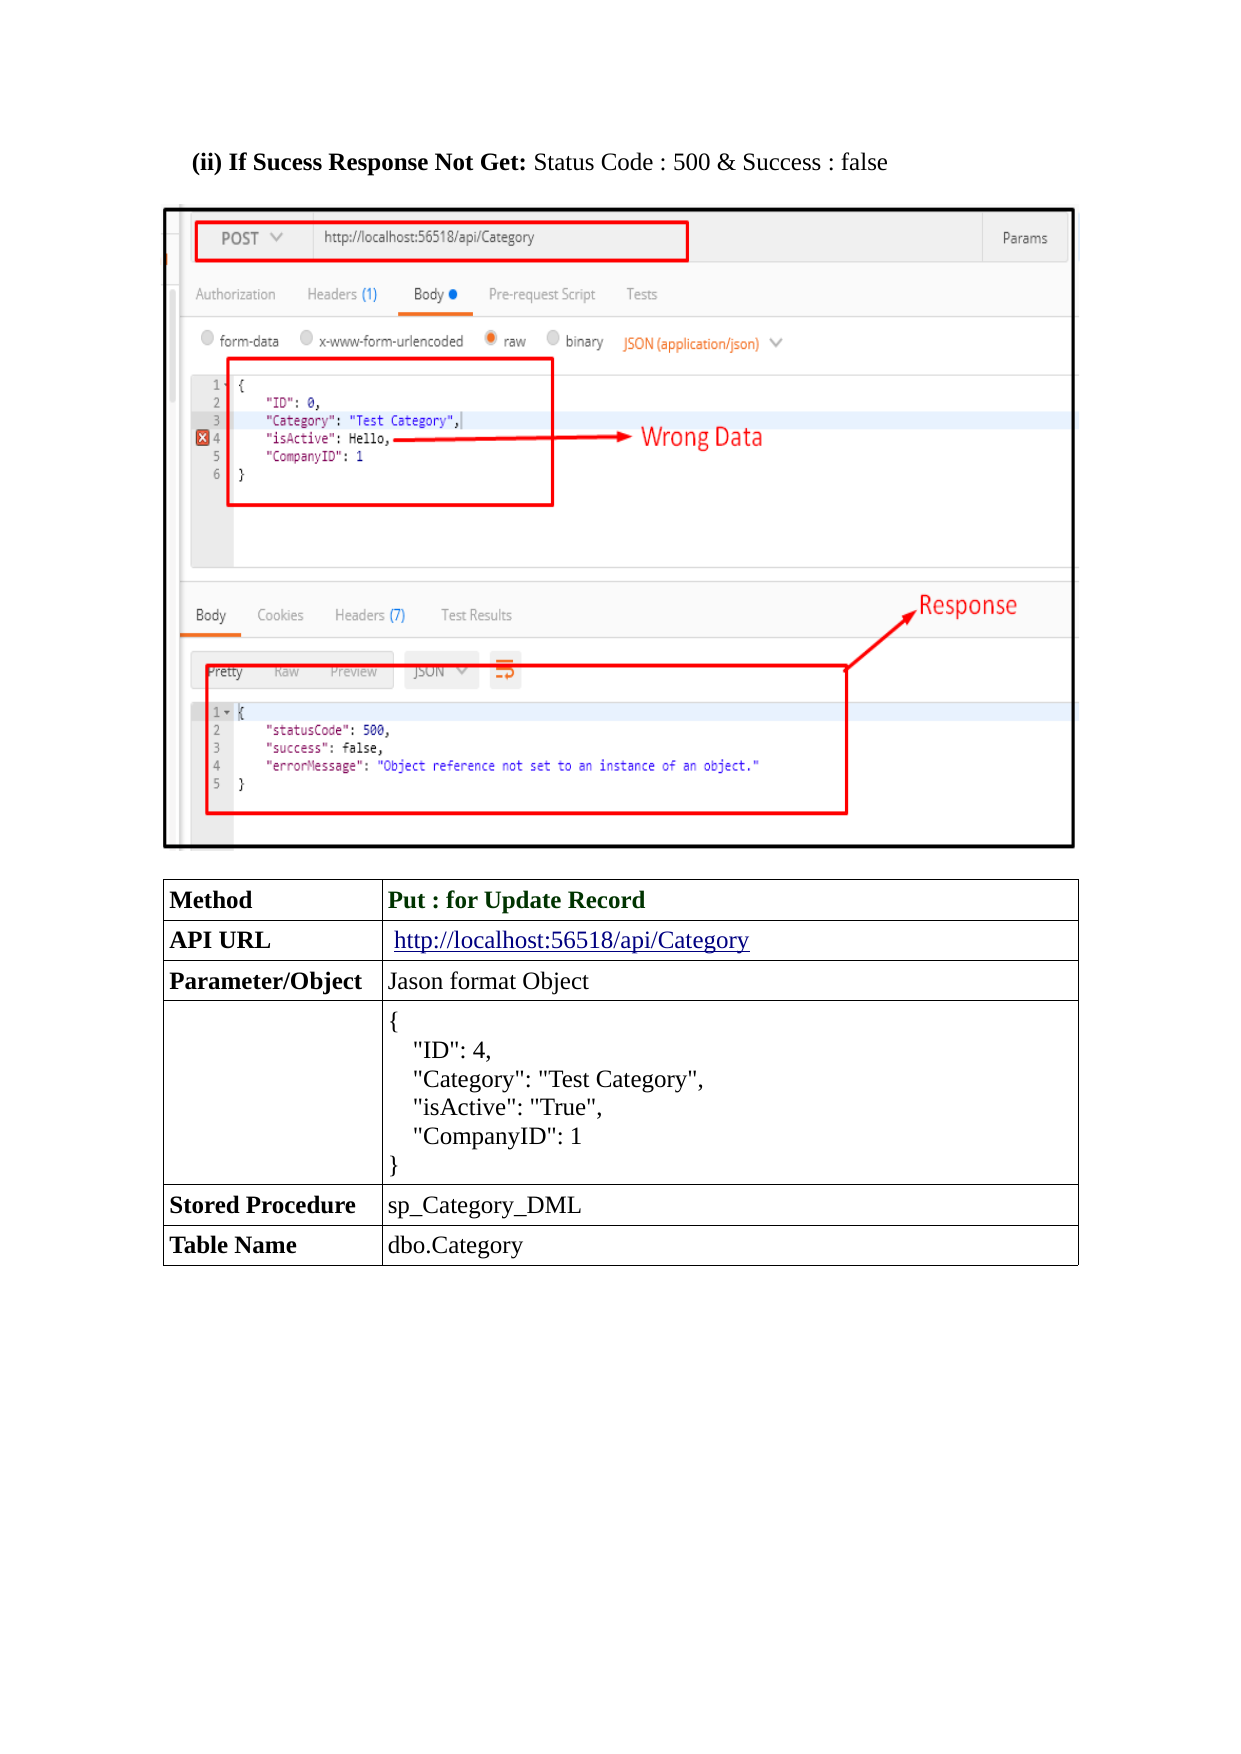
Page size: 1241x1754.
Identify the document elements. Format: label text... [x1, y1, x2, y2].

table_cell API URL [164, 921, 382, 960]
table_cell dbo.Category [383, 1226, 1078, 1265]
table_cell [164, 1001, 382, 1184]
table_cell { "ID": 4, "Category": "Test Category", "isActive": "True", "CompanyID": 1 } [383, 1001, 1078, 1184]
picture [160, 204, 1080, 851]
table_cell Parameter/Object [164, 961, 382, 1000]
table_cell Jason format Object [383, 961, 1078, 1000]
table_cell http://localhost:56518/api/Category [383, 921, 1078, 960]
table_header Put : for Update Record [383, 880, 1078, 920]
text (ii) If Sucess Response Not Get: Status Code : 500 & Success : false [118, 147, 1122, 176]
table_cell sp_Category_DML [383, 1185, 1078, 1225]
table_cell Table Name [164, 1226, 382, 1265]
table_cell Stored Procedure [164, 1185, 382, 1225]
table_header Method [164, 880, 382, 920]
